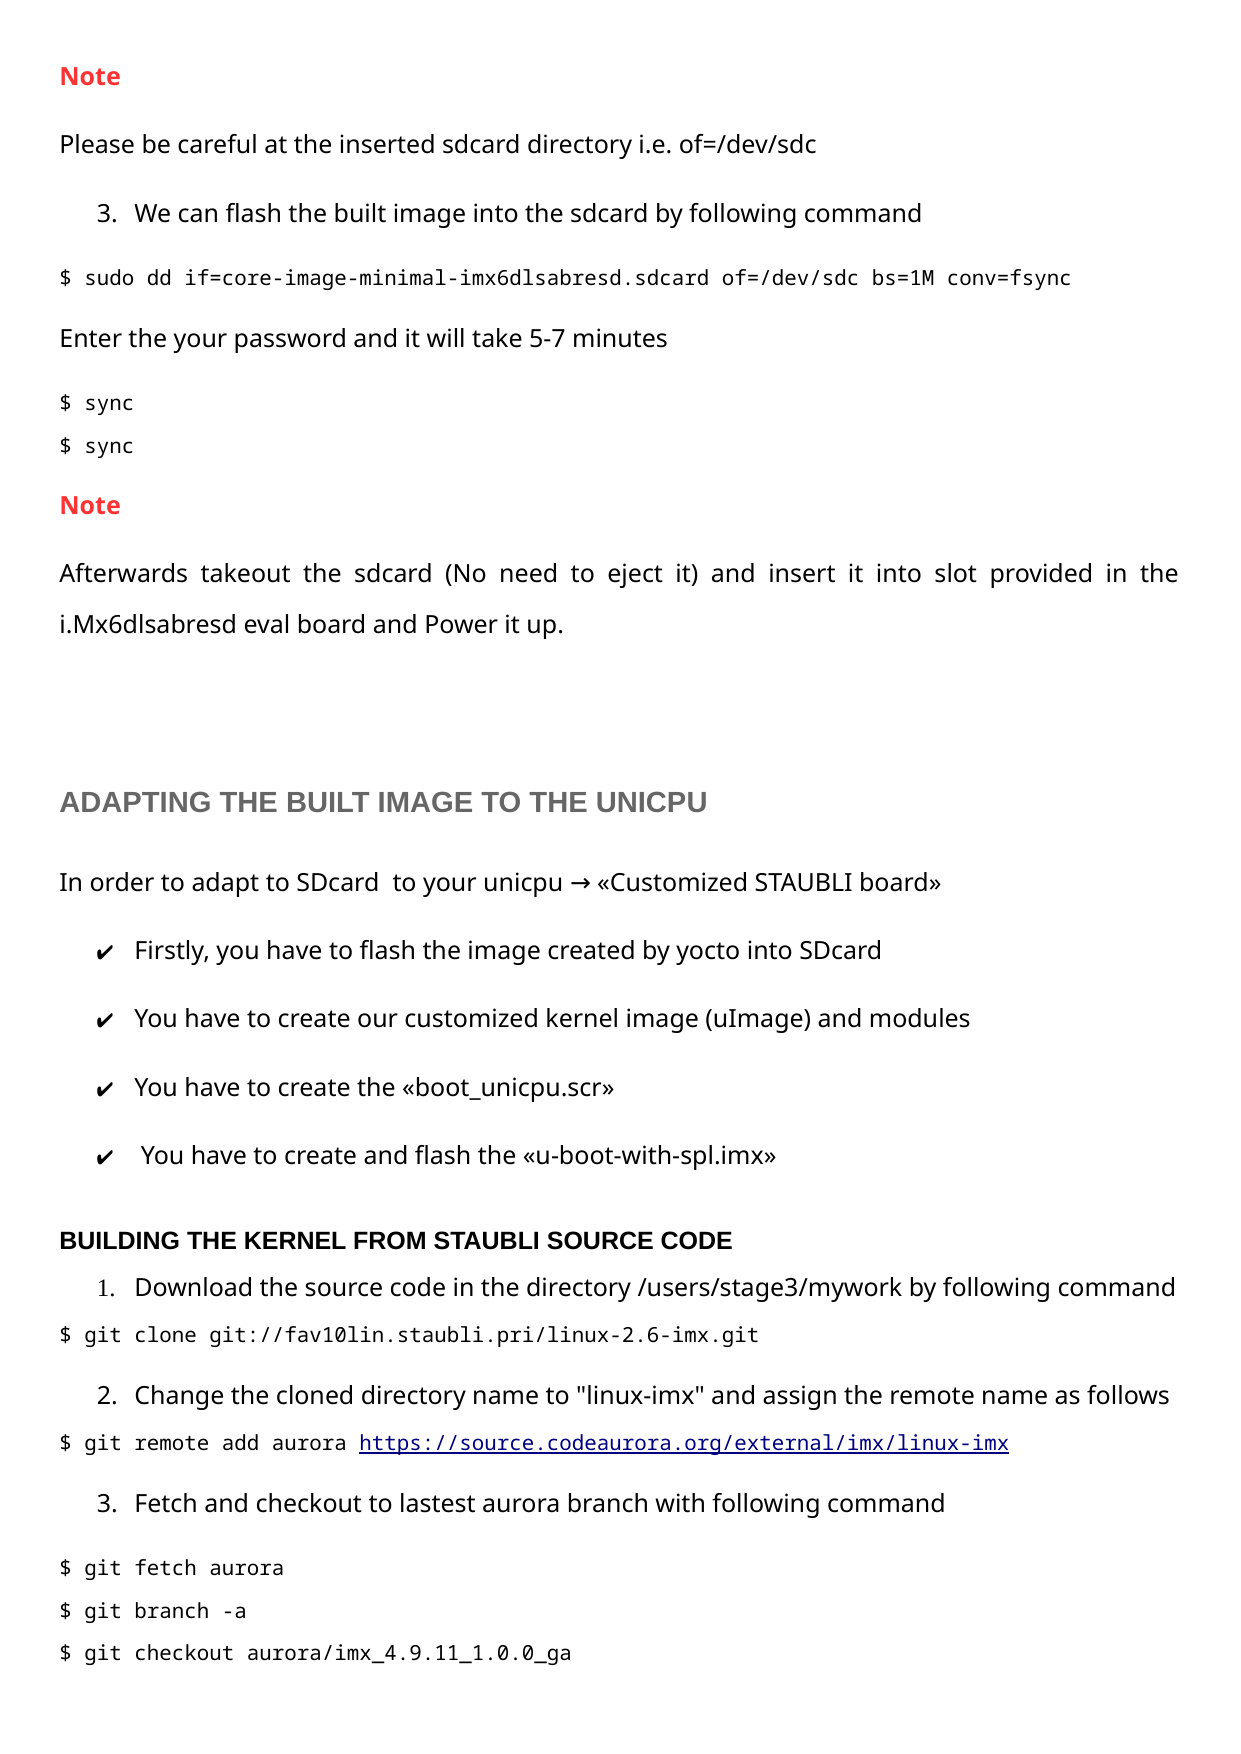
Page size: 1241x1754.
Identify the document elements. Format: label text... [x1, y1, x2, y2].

text $ sync [59, 388, 1181, 417]
list You have to create our customized kernel image (uImage) and modules [97, 1001, 1181, 1035]
list We can flash the built image into the sdcard by following command [97, 195, 1181, 229]
list Fetch and checkout to lastest aurora branch with following command [97, 1485, 1181, 1519]
text $ git checkout aurora/imx_4.9.11_1.0.0_ga [59, 1638, 1181, 1667]
text In order to adapt to SDcard to your unicpu → «Customized STAUBLI board» [59, 865, 1181, 899]
text $ git clone git://fav10lin.staubli.pri/linux-2.6-imx.git [59, 1320, 1181, 1349]
text Afterwards takeout the sdcard (No need to eject it) and insert it into slot provided in the i.Mx6dlsabresd eval board and Power it up. [59, 556, 1181, 641]
text Enter the your password and it will take 5-7 minutes [59, 320, 1181, 354]
text $ sync [59, 431, 1181, 459]
list Download the source code in the directory /users/stage3/mywork by following command [97, 1269, 1181, 1303]
text $ git fetch aurora [59, 1553, 1181, 1582]
text $ sudo dd if=core-image-minimal-imx6dlsabresd.sdcard of=/dev/sdc bs=1M conv=fsync [59, 263, 1181, 292]
text Note [59, 488, 1181, 522]
list You have to create and flash the «u-boot-with-spl.imx» [97, 1137, 1181, 1171]
list Firstly, you have to flash the image created by yocto into SDcard [97, 933, 1181, 967]
subtitle ADAPTING THE BUILT IMAGE TO THE UNICPU [59, 785, 1181, 819]
subtitle BUILDING THE KERNEL FROM STAUBLI SOURCE CODE [59, 1226, 1181, 1255]
text Please be careful at the inserted sdcard directory i.e. of=/dev/sdc [59, 127, 1181, 161]
list Change the cloned directory name to "linux-imx" and assign the remote name as follows [97, 1377, 1181, 1411]
text $ git branch -a [59, 1596, 1181, 1624]
list You have to create the «boot_unicpu.scr» [97, 1069, 1181, 1103]
text Note [59, 59, 1181, 93]
text $ git remote add aurora https://source.codeaurora.org/external/imx/linux-imx [59, 1428, 1181, 1457]
